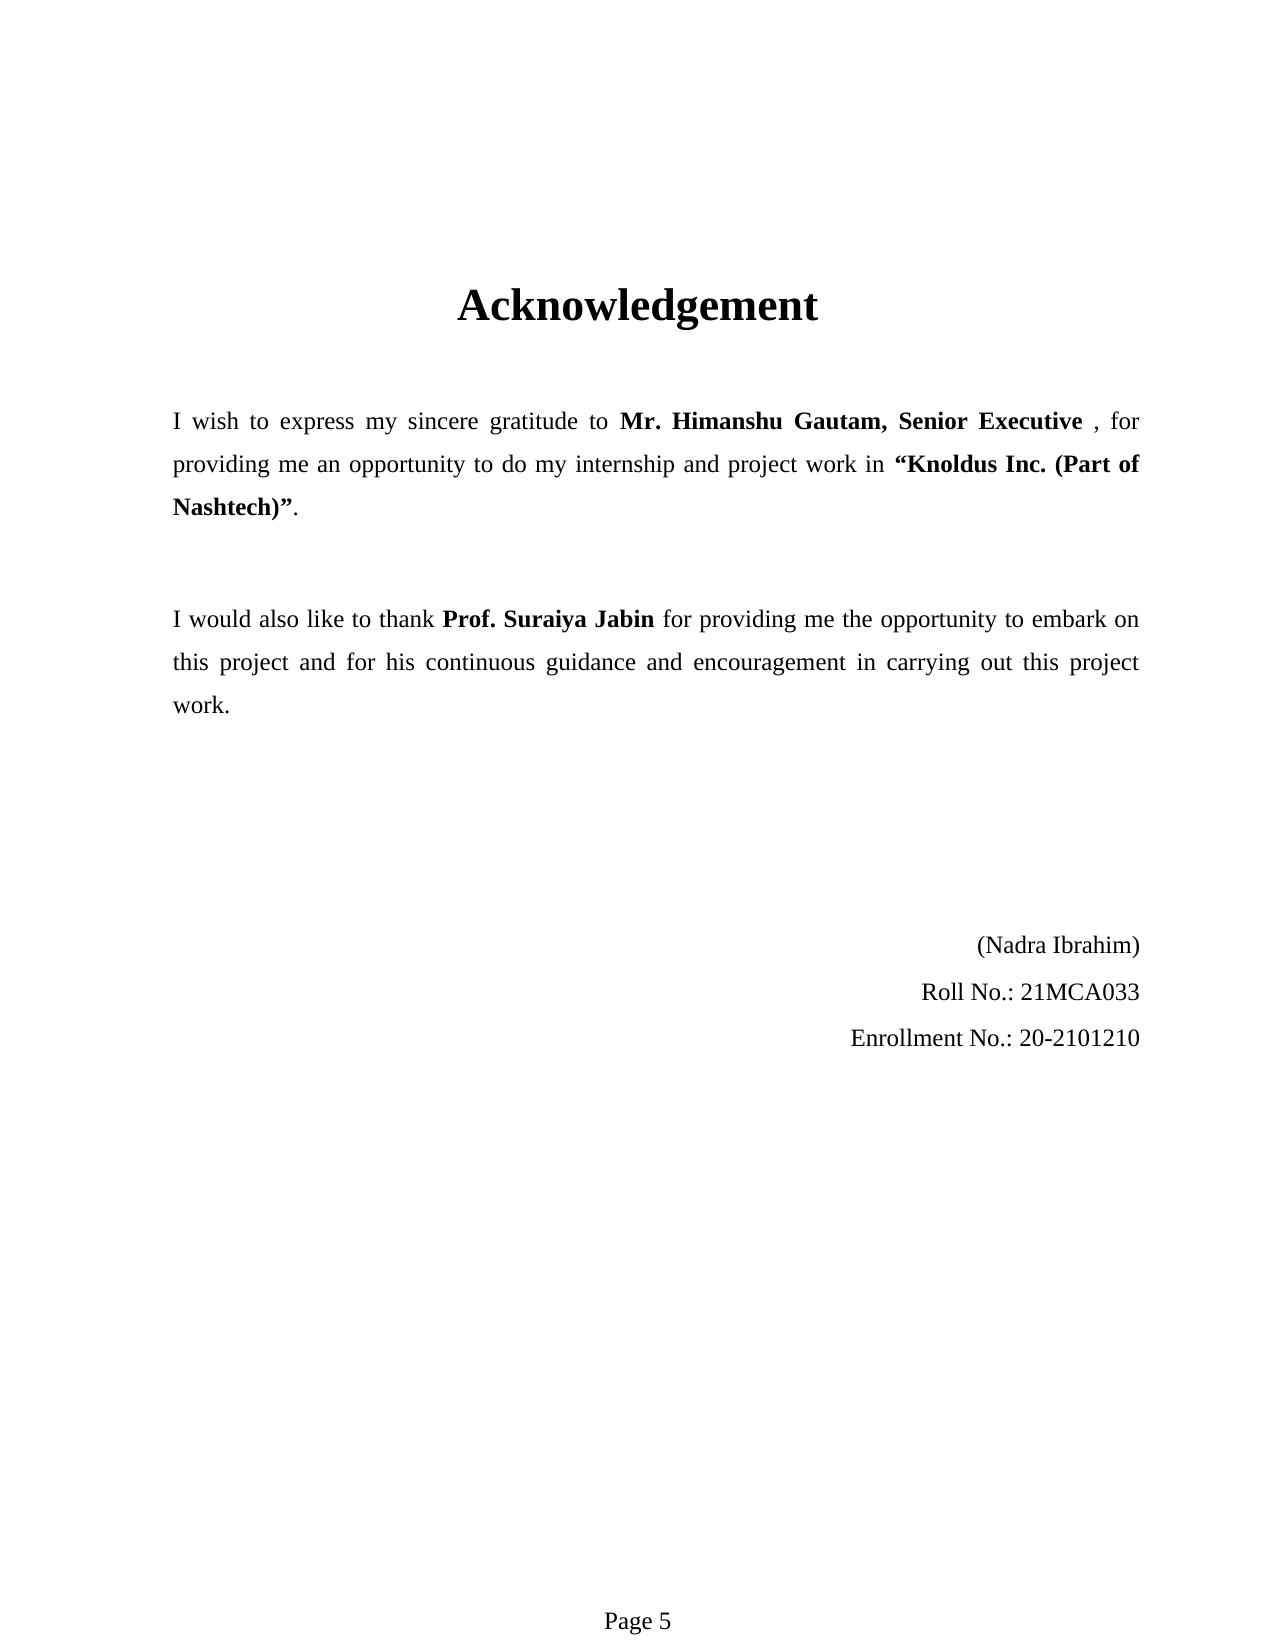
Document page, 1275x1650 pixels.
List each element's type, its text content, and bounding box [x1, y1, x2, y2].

text Acknowledgement [135, 278, 1140, 330]
text Enrollment No.: 20-2101210 [173, 1023, 1140, 1052]
text I wish to express my sincere gratitude to Mr. Himanshu Gautam, Senior Executive , for providing me an opportunity to do my internship and project work in “Knoldus Inc. (Part of Nashtech)”. [173, 406, 1140, 521]
text Roll No.: 21MCA033 [135, 977, 1140, 1006]
text (Nadra Ibrahim) [135, 931, 1140, 959]
text I would also like to thank Prof. Suraiya Jabin for providing me the opportunity to embark on this project and for his continuous guidance and encouragement in carrying out this project work. [173, 604, 1140, 719]
